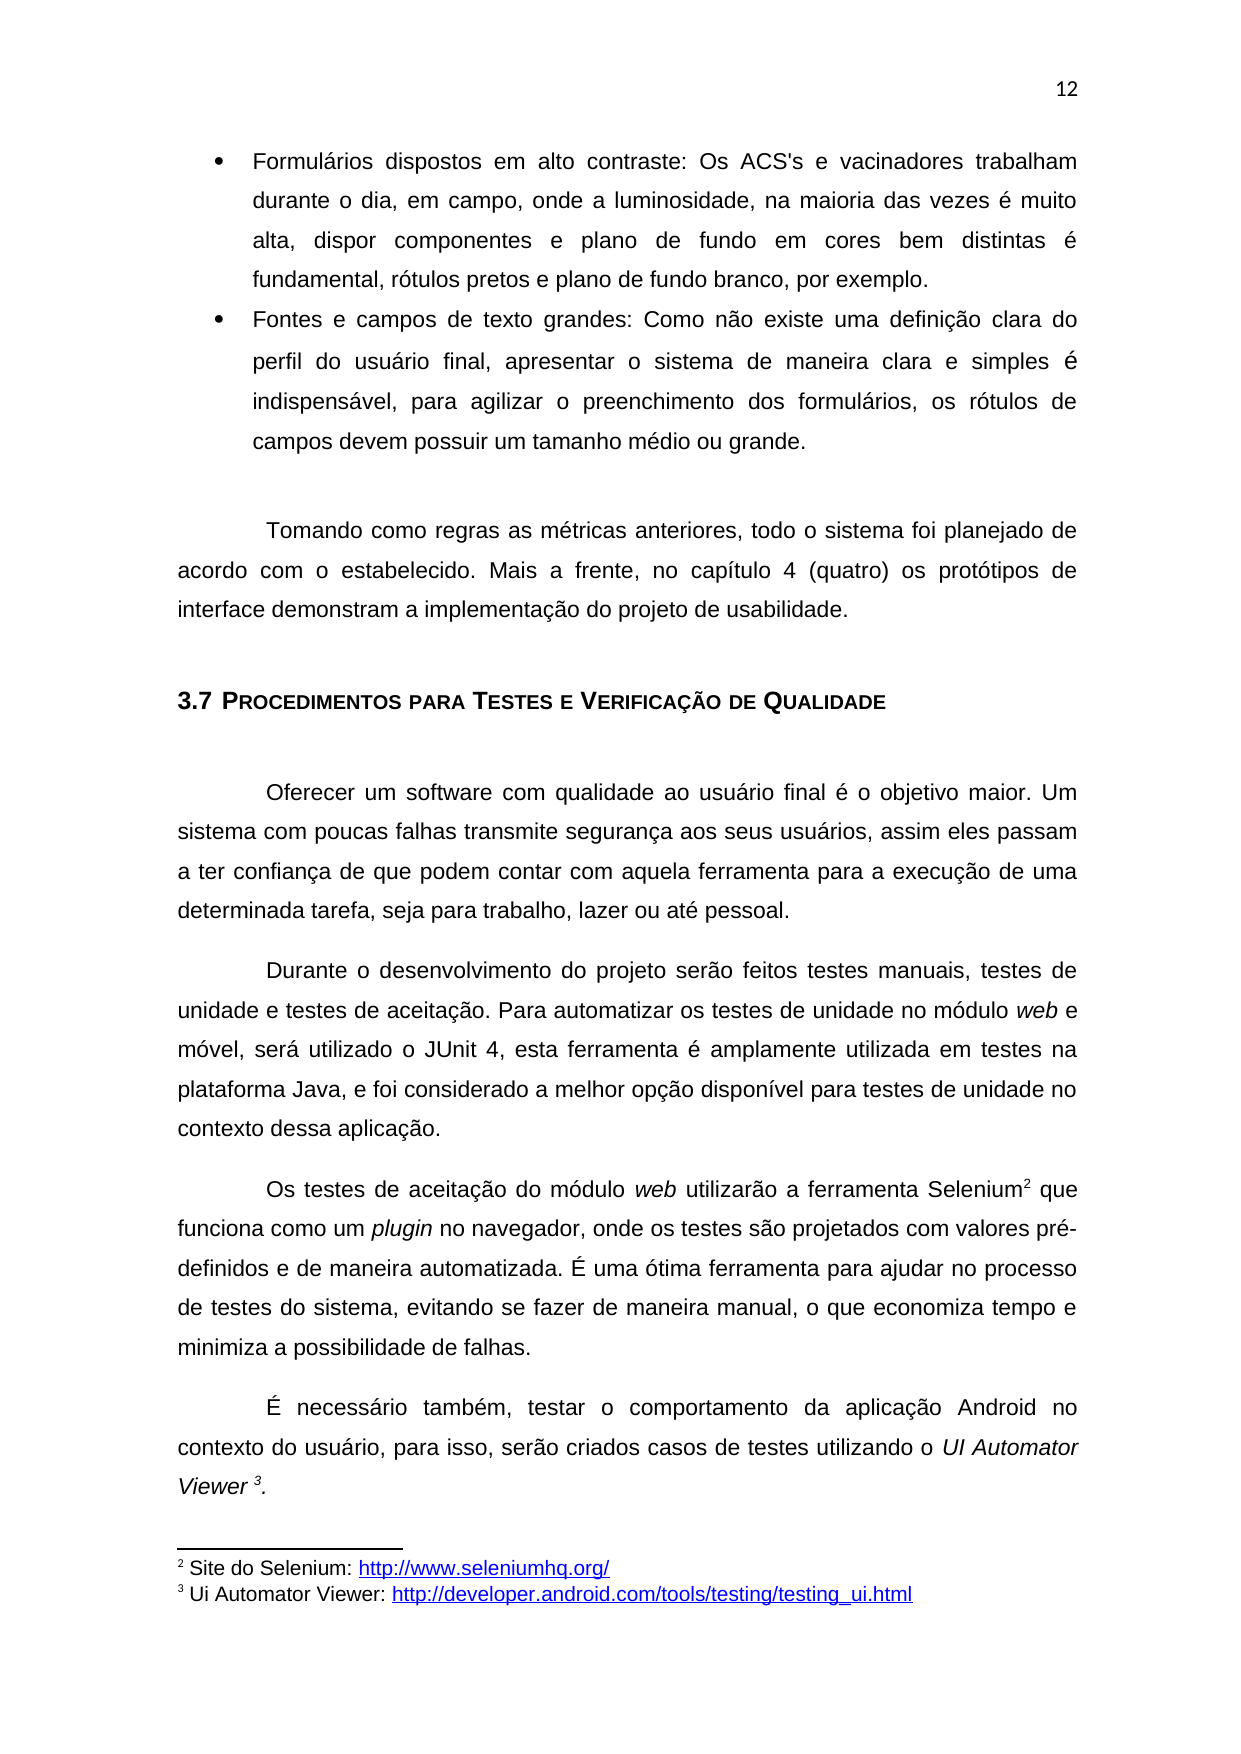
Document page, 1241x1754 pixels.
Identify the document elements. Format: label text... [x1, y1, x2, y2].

list Fontes e campos de texto grandes: Como não existe uma definição clara do perfil do usuário final, apresentar o sistema de maneira clara e simples é indispensável, para agilizar o preenchimento dos formulários, os rótulos de campos devem possuir um tamanho médio ou grande. [215, 306, 1078, 454]
text Ui Automator Viewer: http://developer.android.com/tools/testing/testing_ui.html [177, 1581, 1078, 1606]
text Site do Selenium: http://www.seleniumhq.org/ [177, 1555, 1078, 1581]
text Os testes de aceitação do módulo web utilizarão a ferramenta Selenium que funciona como um plugin no navegador, onde os testes são projetados com valores pré-definidos e de maneira automatizada. É uma ótima ferramenta para ajudar no processo de testes do sistema, evitando se fazer de maneira manual, o que economiza tempo e minimiza a possibilidade de falhas. [177, 1176, 1078, 1360]
list Formulários dispostos em alto contraste: Os ACS's e vacinadores trabalham durante o dia, em campo, onde a luminosidade, na maioria das vezes é muito alta, dispor componentes e plano de fundo em cores bem distintas é fundamental, rótulos pretos e plano de fundo branco, por exemplo. [215, 148, 1078, 292]
text Tomando como regras as métricas anteriores, todo o sistema foi planejado de acordo com o estabelecido. Mais a frente, no capítulo 4 (quatro) os protótipos de interface demonstram a implementação do projeto de usabilidade. [177, 517, 1078, 622]
list Procedimentos para Testes e Verificação de Qualidade [177, 686, 1078, 714]
text É necessário também, testar o comportamento da aplicação Android no contexto do usuário, para isso, serão criados casos de testes utilizando o UI Automator Viewer . [177, 1394, 1078, 1499]
text Durante o desenvolvimento do projeto serão feitos testes manuais, testes de unidade e testes de aceitação. Para automatizar os testes de unidade no módulo web e móvel, será utilizado o JUnit 4, esta ferramenta é amplamente utilizada em testes na plataforma Java, e foi considerado a melhor opção disponível para testes de unidade no contexto dessa aplicação. [177, 957, 1078, 1142]
text Oferecer um software com qualidade ao usuário final é o objetivo maior. Um sistema com poucas falhas transmite segurança aos seus usuários, assim eles passam a ter confiança de que podem contar com aquela ferramenta para a execução de uma determinada tarefa, seja para trabalho, lazer ou até pessoal. [177, 779, 1078, 923]
